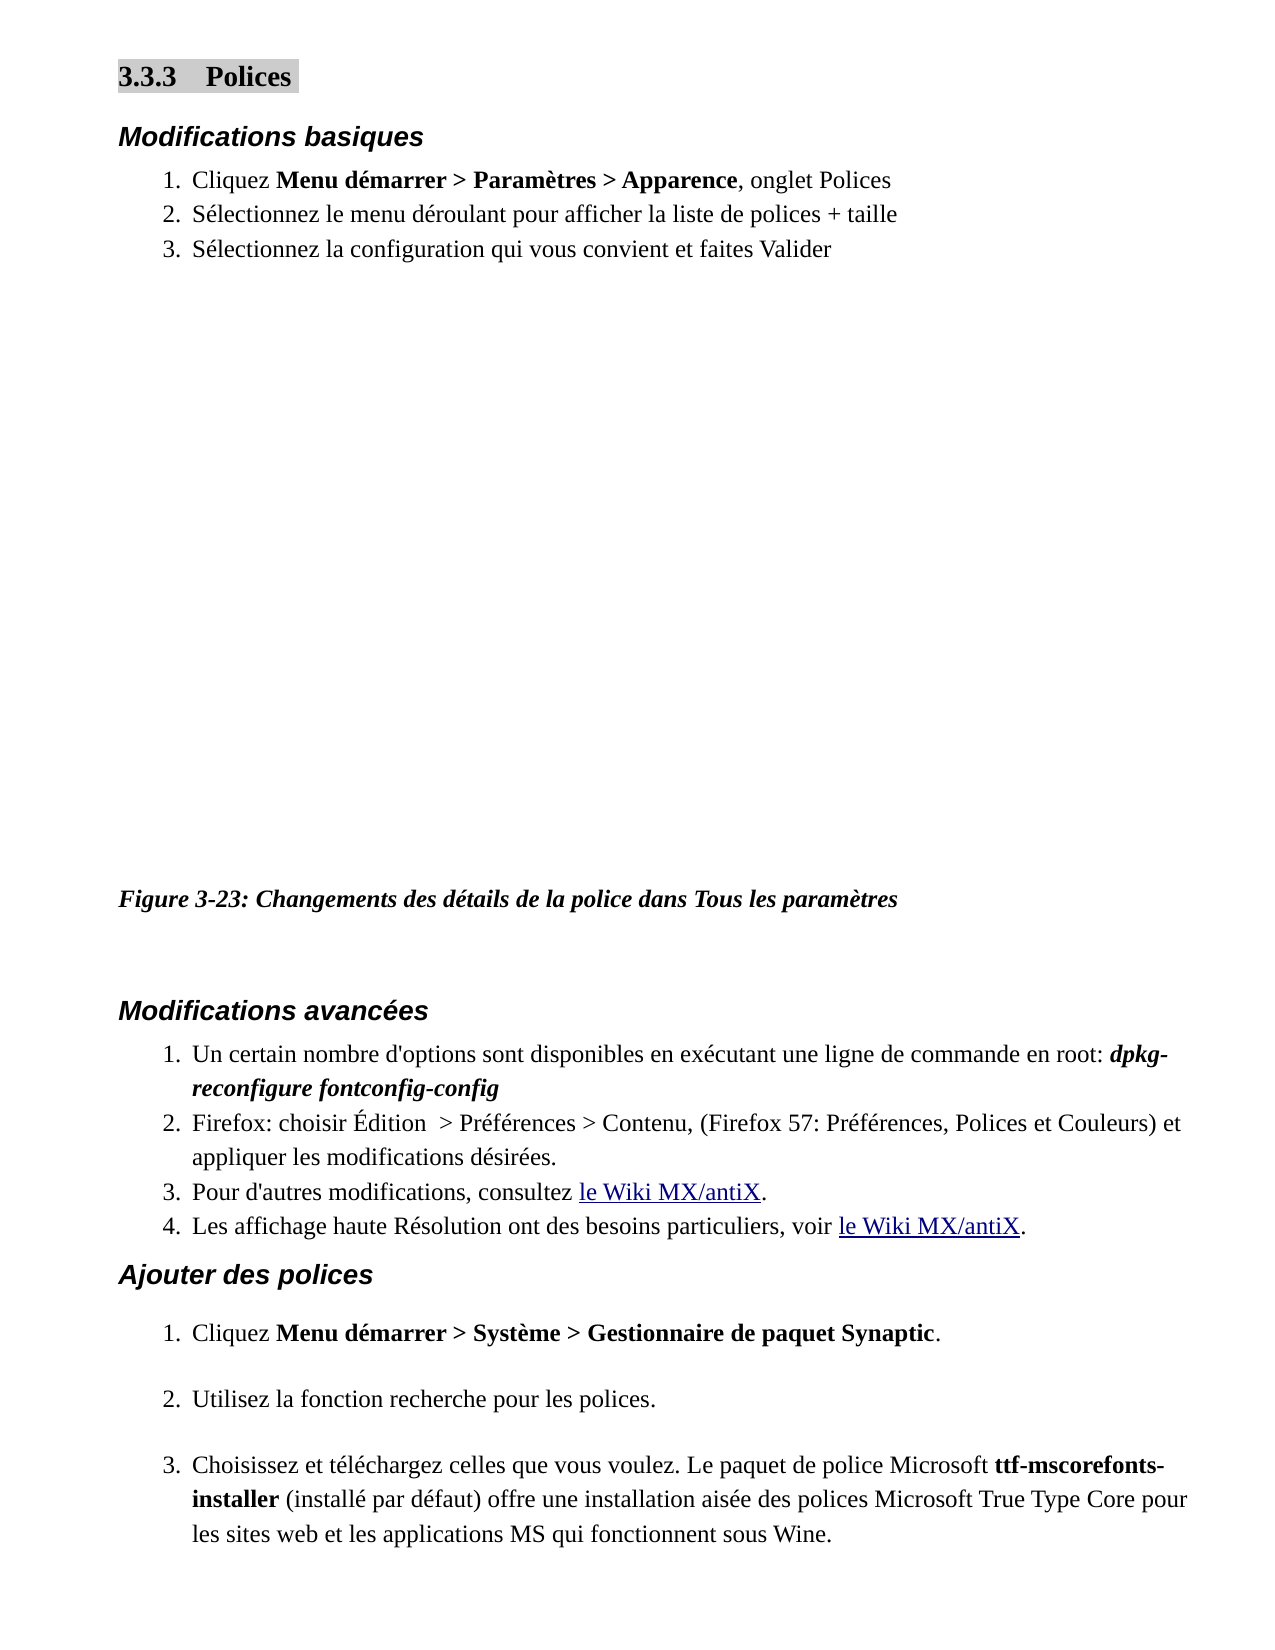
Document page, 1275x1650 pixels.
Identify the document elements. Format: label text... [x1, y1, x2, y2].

list Un certain nombre d'options sont disponibles en exécutant une ligne de commande en root: dpkg-reconfigure fontconfig-config [162, 1039, 1216, 1102]
text Figure 3-23: Changements des détails de la police dans Tous les paramètres [118, 884, 1216, 913]
list Les affichage haute Résolution ont des besoins particuliers, voir le Wiki MX/antiX. [162, 1211, 1216, 1240]
subtitle Ajouter des polices [118, 1258, 1216, 1290]
subtitle 3.3.3 Polices [299, 59, 1216, 93]
subtitle Modifications avancées [118, 994, 1216, 1026]
list Sélectionnez le menu déroulant pour afficher la liste de polices + taille [162, 199, 1216, 228]
subtitle Modifications basiques [118, 121, 1216, 153]
list Pour d'autres modifications, consultez le Wiki MX/antiX. [162, 1177, 1216, 1206]
list Firefox: choisir Édition > Préférences > Contenu, (Firefox 57: Préférences, Polices et Couleurs) et appliquer les modifications désirées. [162, 1108, 1216, 1171]
list Choisissez et téléchargez celles que vous voulez. Le paquet de police Microsoft ttf-mscorefonts-installer (installé par défaut) offre une installation aisée des polices Microsoft True Type Core pour les sites web et les applications MS qui fonctionnent sous Wine. [162, 1450, 1201, 1547]
list Sélectionnez la configuration qui vous convient et faites Valider [162, 234, 1216, 263]
list Cliquez Menu démarrer > Système > Gestionnaire de paquet Synaptic. [162, 1318, 1201, 1347]
list Utilisez la fonction recherche pour les polices. [162, 1384, 1201, 1413]
list Cliquez Menu démarrer > Paramètres > Apparence, onglet Polices [162, 165, 1216, 194]
